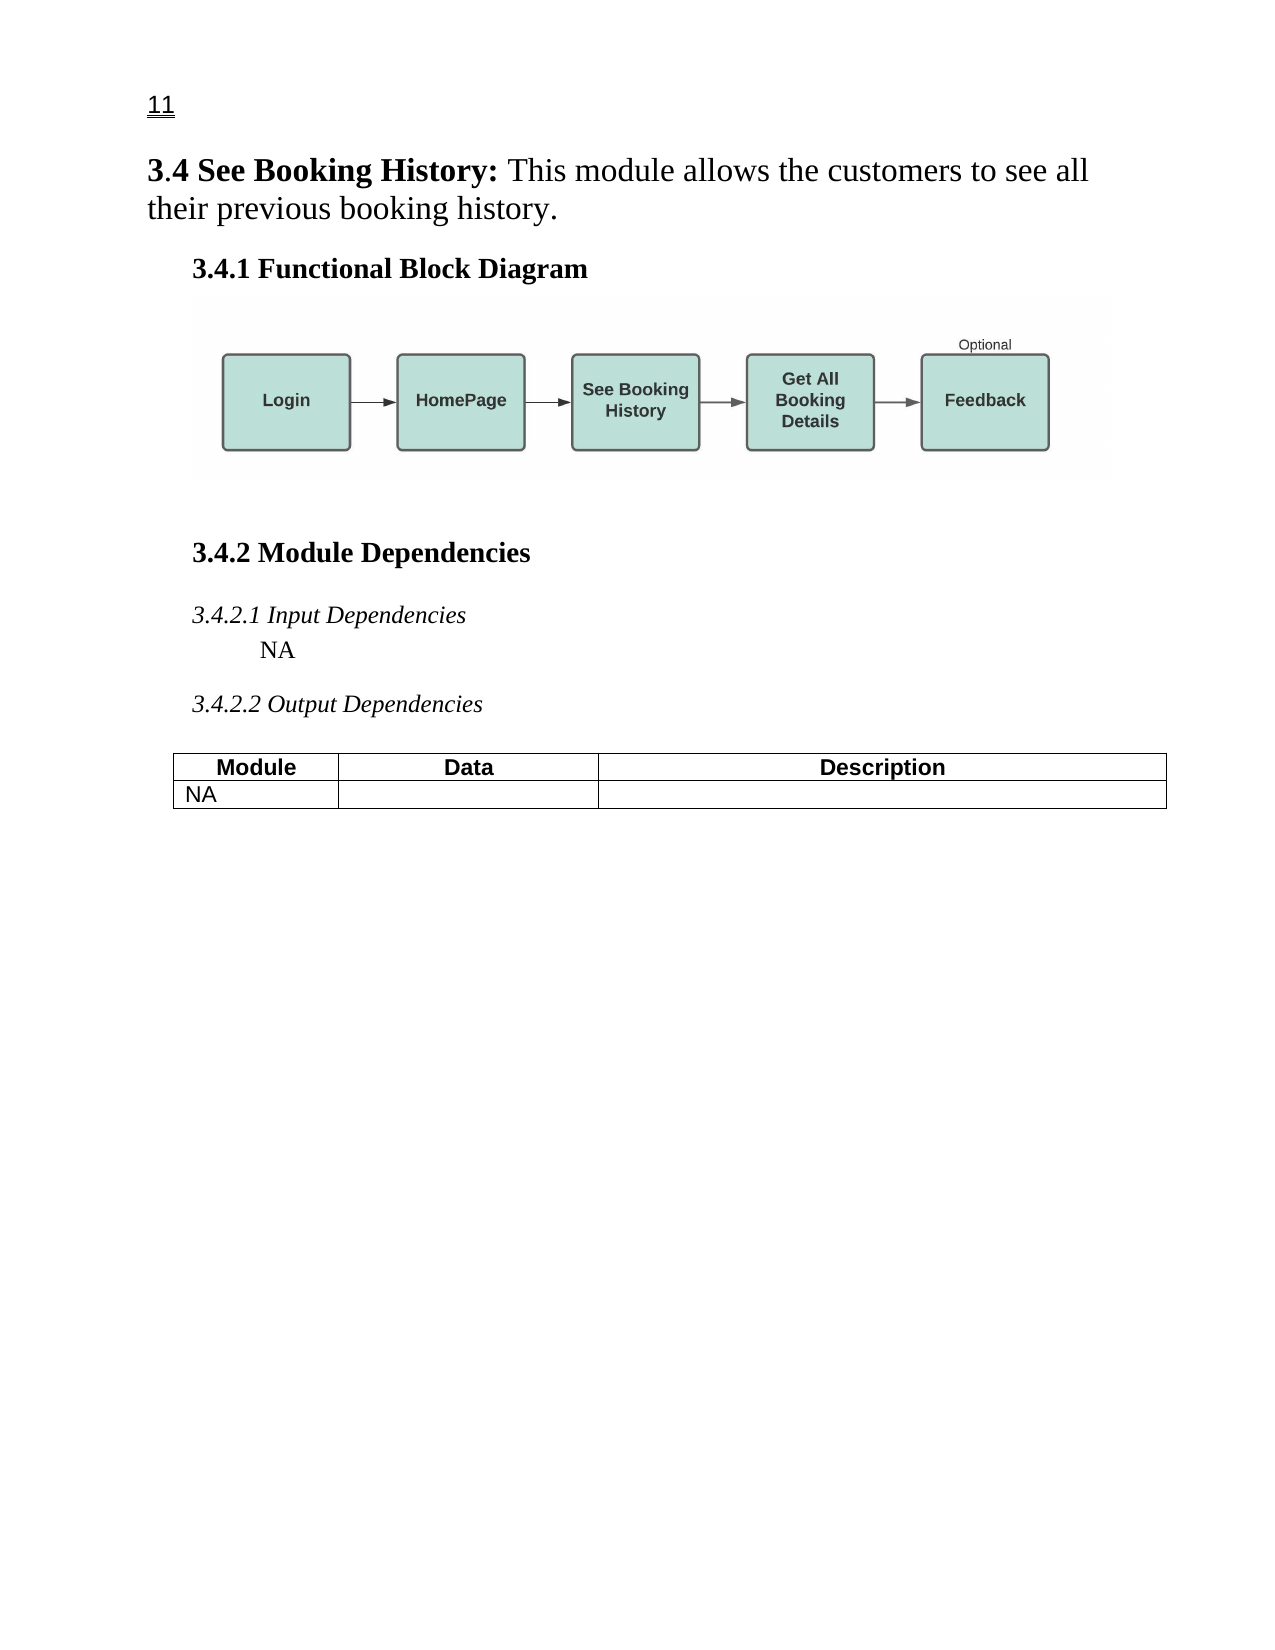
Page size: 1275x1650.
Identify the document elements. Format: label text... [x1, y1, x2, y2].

table_header Description [599, 754, 1166, 780]
table_header Data [339, 754, 598, 780]
subtitle 3.4.1 Functional Block Diagram [147, 252, 1156, 285]
table_header Module [174, 754, 338, 780]
table_cell [339, 781, 598, 807]
text 3.4 See Booking History: This module allows the customers to see all their previous booking history. [147, 150, 1156, 227]
table_cell NA [174, 781, 338, 807]
table_cell [599, 781, 1166, 807]
picture [192, 291, 1112, 482]
text NA [237, 635, 1156, 664]
subtitle 3.4.2 Module Dependencies [147, 535, 1156, 569]
subtitle 3.4.2.2 Output Dependencies [147, 689, 1156, 718]
subtitle 3.4.2.1 Input Dependencies [147, 600, 1156, 629]
